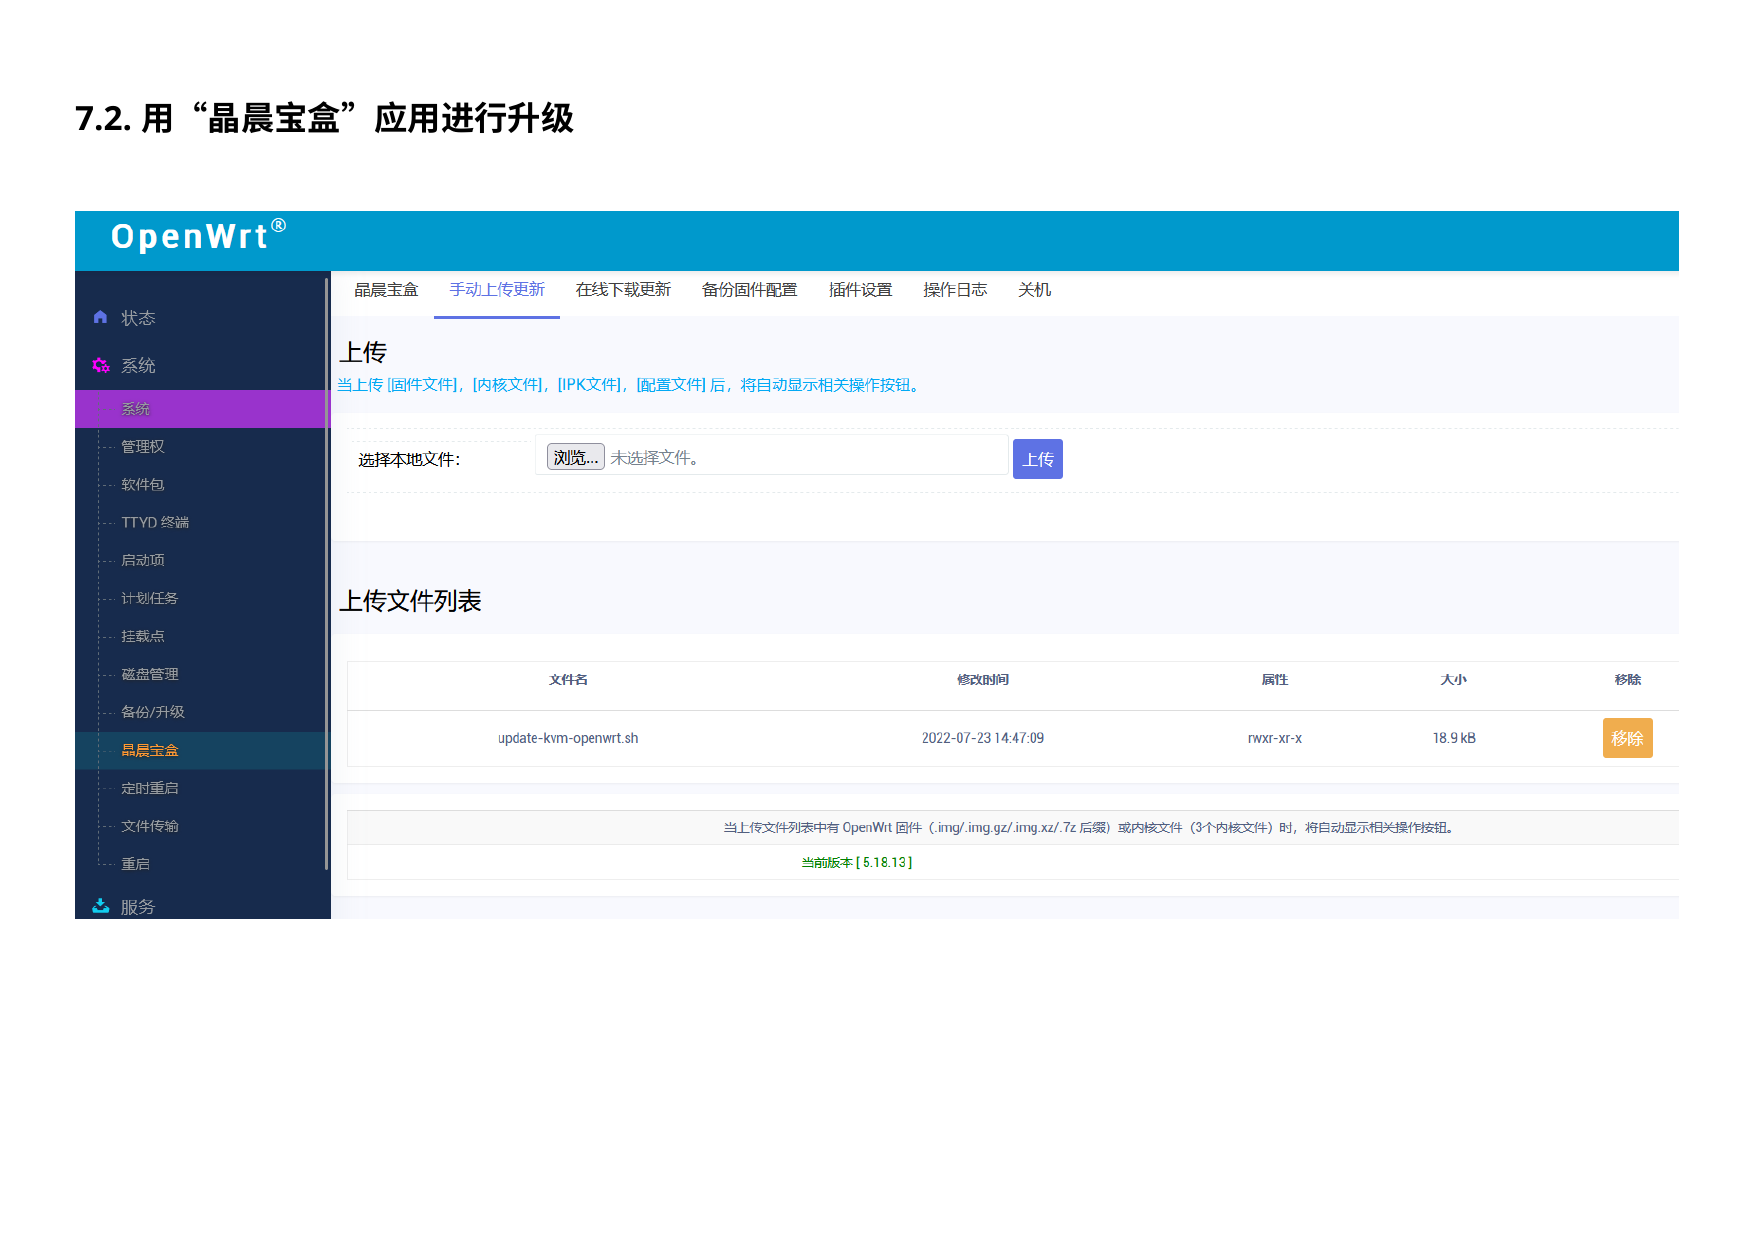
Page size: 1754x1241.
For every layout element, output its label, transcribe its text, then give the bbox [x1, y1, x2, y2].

picture [75, 272, 1679, 919]
picture [207, 225, 235, 247]
picture [113, 225, 132, 247]
picture [163, 230, 178, 247]
picture [241, 230, 250, 247]
picture [141, 230, 156, 253]
subtitle 7.2. 用“晶晨宝盒”应用进行升级 [75, 84, 1679, 149]
picture [186, 230, 200, 247]
picture [256, 226, 266, 247]
